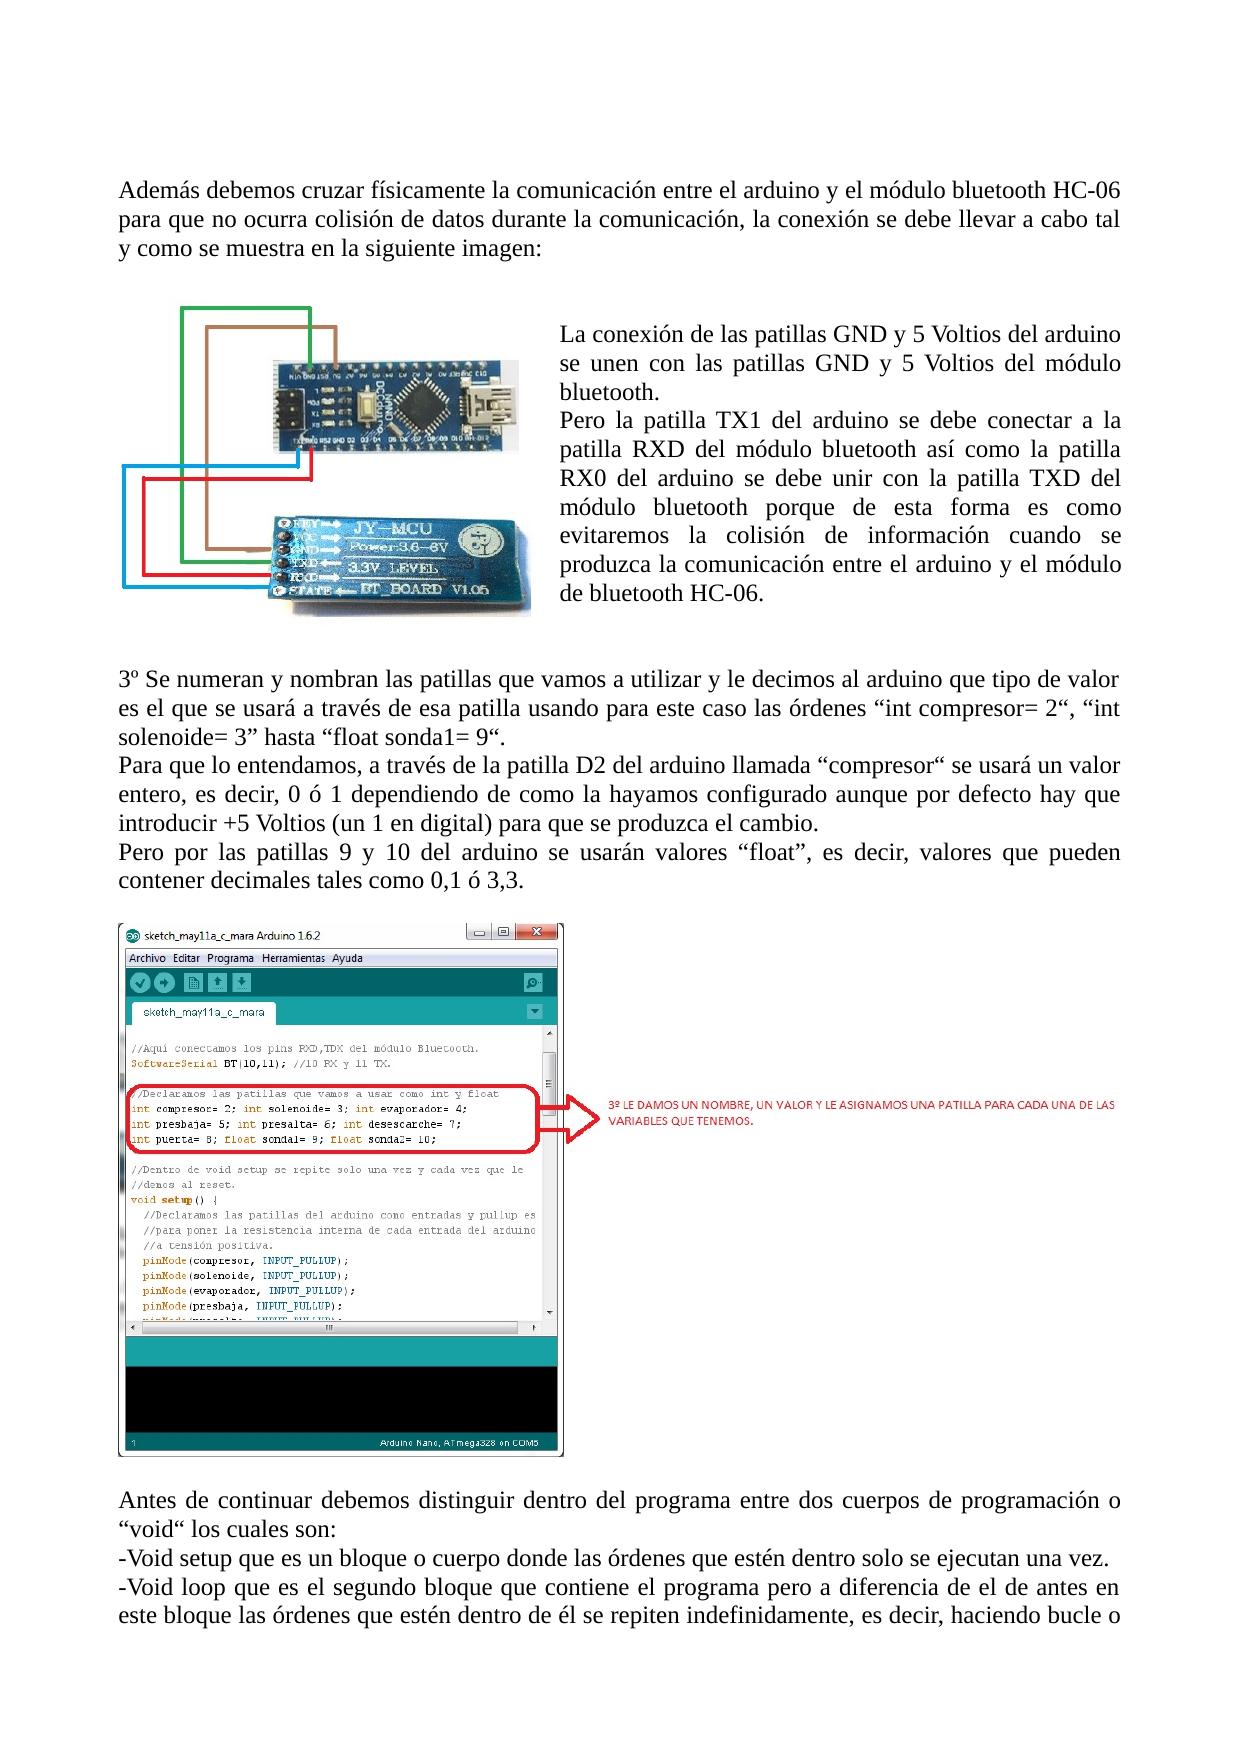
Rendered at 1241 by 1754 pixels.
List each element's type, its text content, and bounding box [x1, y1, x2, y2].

text Pero por las patillas 9 y 10 del arduino se usarán valores “float”, es decir, valores que pueden contener decimales tales como 0,1 ó 3,3. [118, 837, 1122, 894]
picture [118, 298, 560, 640]
text Antes de continuar debemos distinguir dentro del programa entre dos cuerpos de programación o “void“ los cuales son: [118, 1485, 1122, 1543]
text -Void setup que es un bloque o cuerpo donde las órdenes que estén dentro solo se ejecutan una vez. [118, 1543, 1122, 1572]
text La conexión de las patillas GND y 5 Voltios del arduino se unen con las patillas GND y 5 Voltios del módulo bluetooth. [560, 319, 1122, 406]
text -Void loop que es el segundo bloque que contiene el programa pero a diferencia de el de antes en este bloque las órdenes que estén dentro de él se repiten indefinidamente, es decir, haciendo bucle o [118, 1572, 1122, 1629]
text Pero la patilla TX1 del arduino se debe conectar a la patilla RXD del módulo bluetooth así como la patilla RX0 del arduino se debe unir con la patilla TXD del módulo bluetooth porque de esta forma es como evitaremos la colisión de información cuando se produzca la comunicación entre el arduino y el módulo de bluetooth HC-06. [560, 406, 1122, 607]
text Para que lo entendamos, a través de la patilla D2 del arduino llamada “compresor“ se usará un valor entero, es decir, 0 ó 1 dependiendo de como la hayamos configurado aunque por defecto hay que introducir +5 Voltios (un 1 en digital) para que se produzca el cambio. [118, 751, 1122, 837]
text 3º Se numeran y nombran las patillas que vamos a utilizar y le decimos al arduino que tipo de valor es el que se usará a través de esa patilla usando para este caso las órdenes “int compresor= 2“, “int solenoide= 3” hasta “float sonda1= 9“. [118, 664, 1122, 751]
picture [118, 923, 1122, 1457]
text Además debemos cruzar físicamente la comunicación entre el arduino y el módulo bluetooth HC-06 para que no ocurra colisión de datos durante la comunicación, la conexión se debe llevar a cabo tal y como se muestra en la siguiente imagen: [118, 176, 1122, 262]
